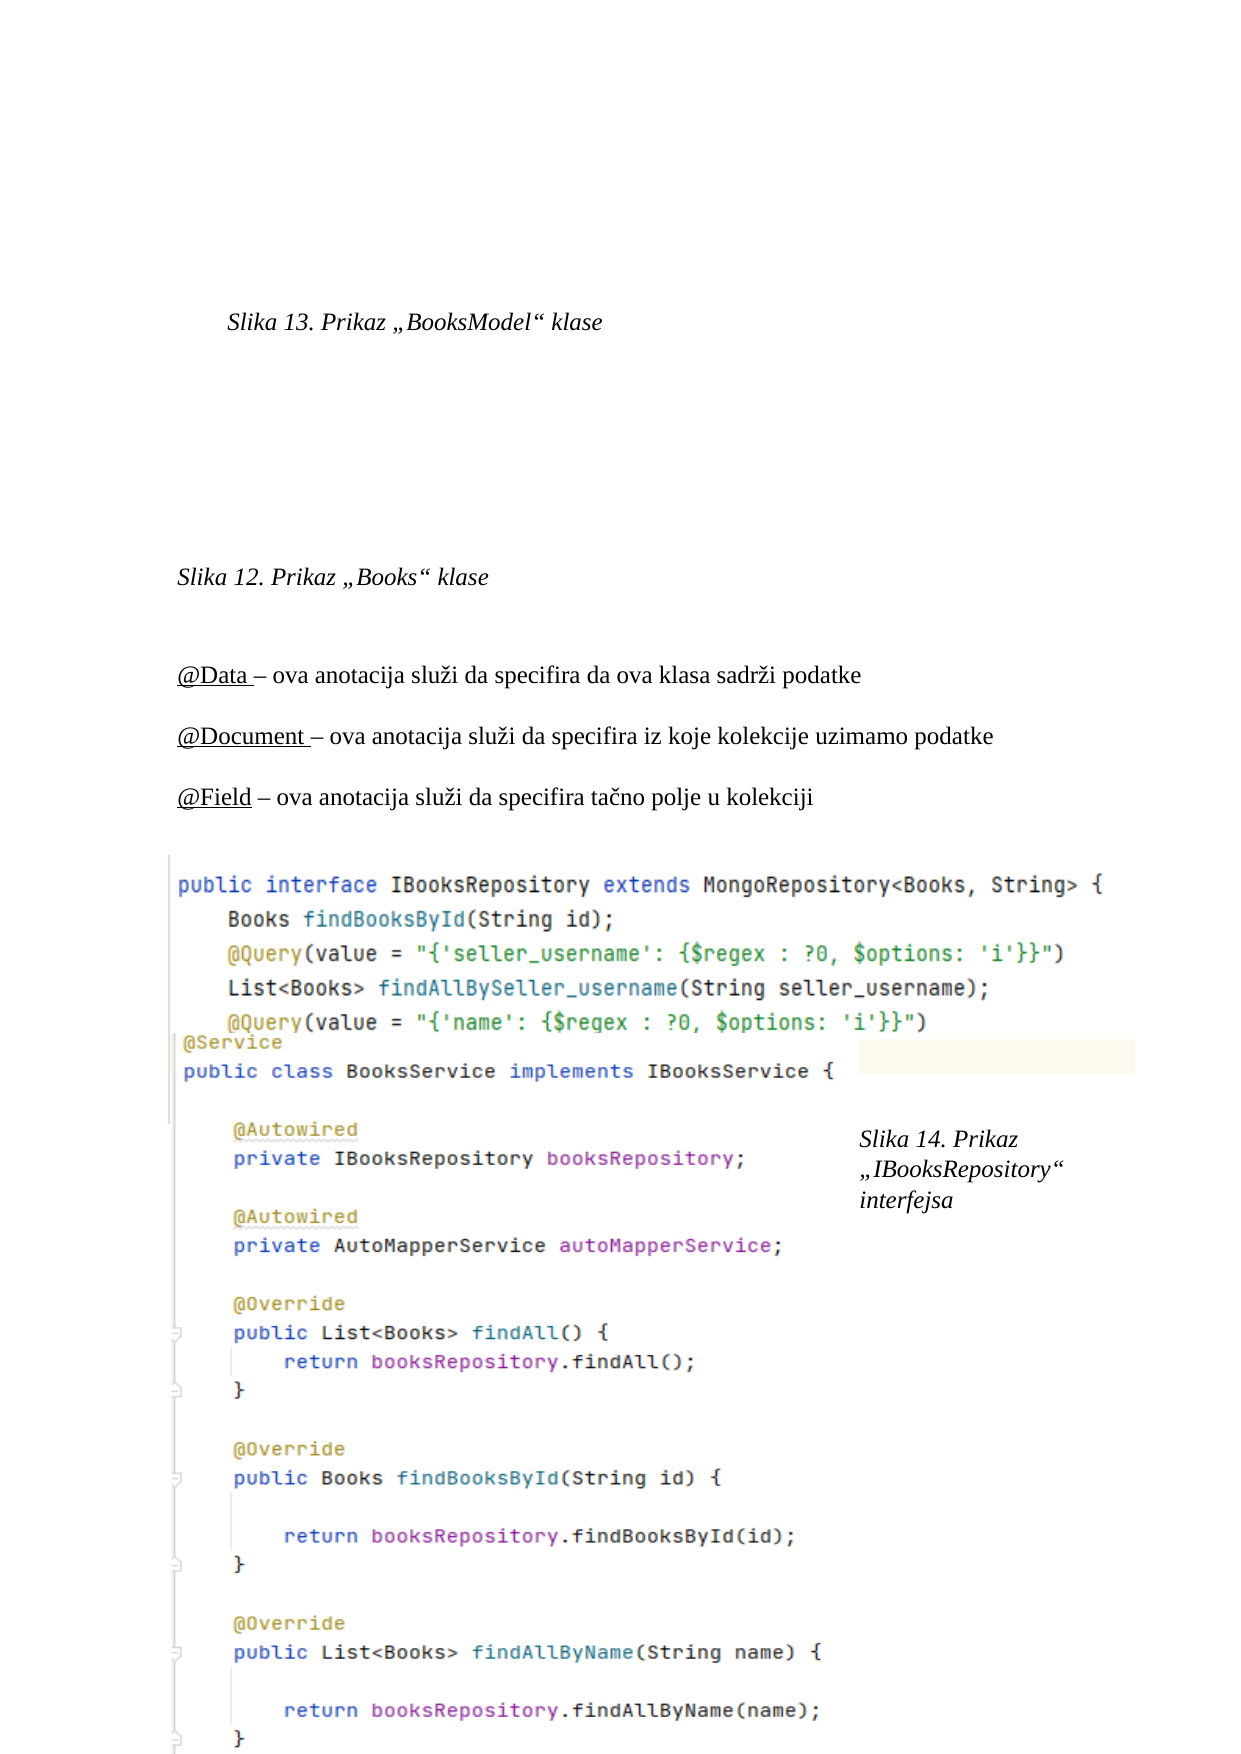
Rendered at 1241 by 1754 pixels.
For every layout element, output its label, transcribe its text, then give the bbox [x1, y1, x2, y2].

text Slika 13. Prikaz „BooksModel“ klase [177, 307, 1123, 335]
text @Document – ova anotacija služi da specifira iz koje kolekcije uzimamo podatke [177, 721, 1166, 749]
text @Field – ova anotacija služi da specifira tačno polje u kolekciji [177, 782, 1166, 810]
text Slika 12. Prikaz „Books“ klase [177, 562, 1123, 591]
text @Data – ova anotacija služi da specifira da ova klasa sadrži podatke [177, 660, 1166, 689]
text Slika 14. Prikaz „IBooksRepository“ interfejsa [177, 844, 1166, 1213]
